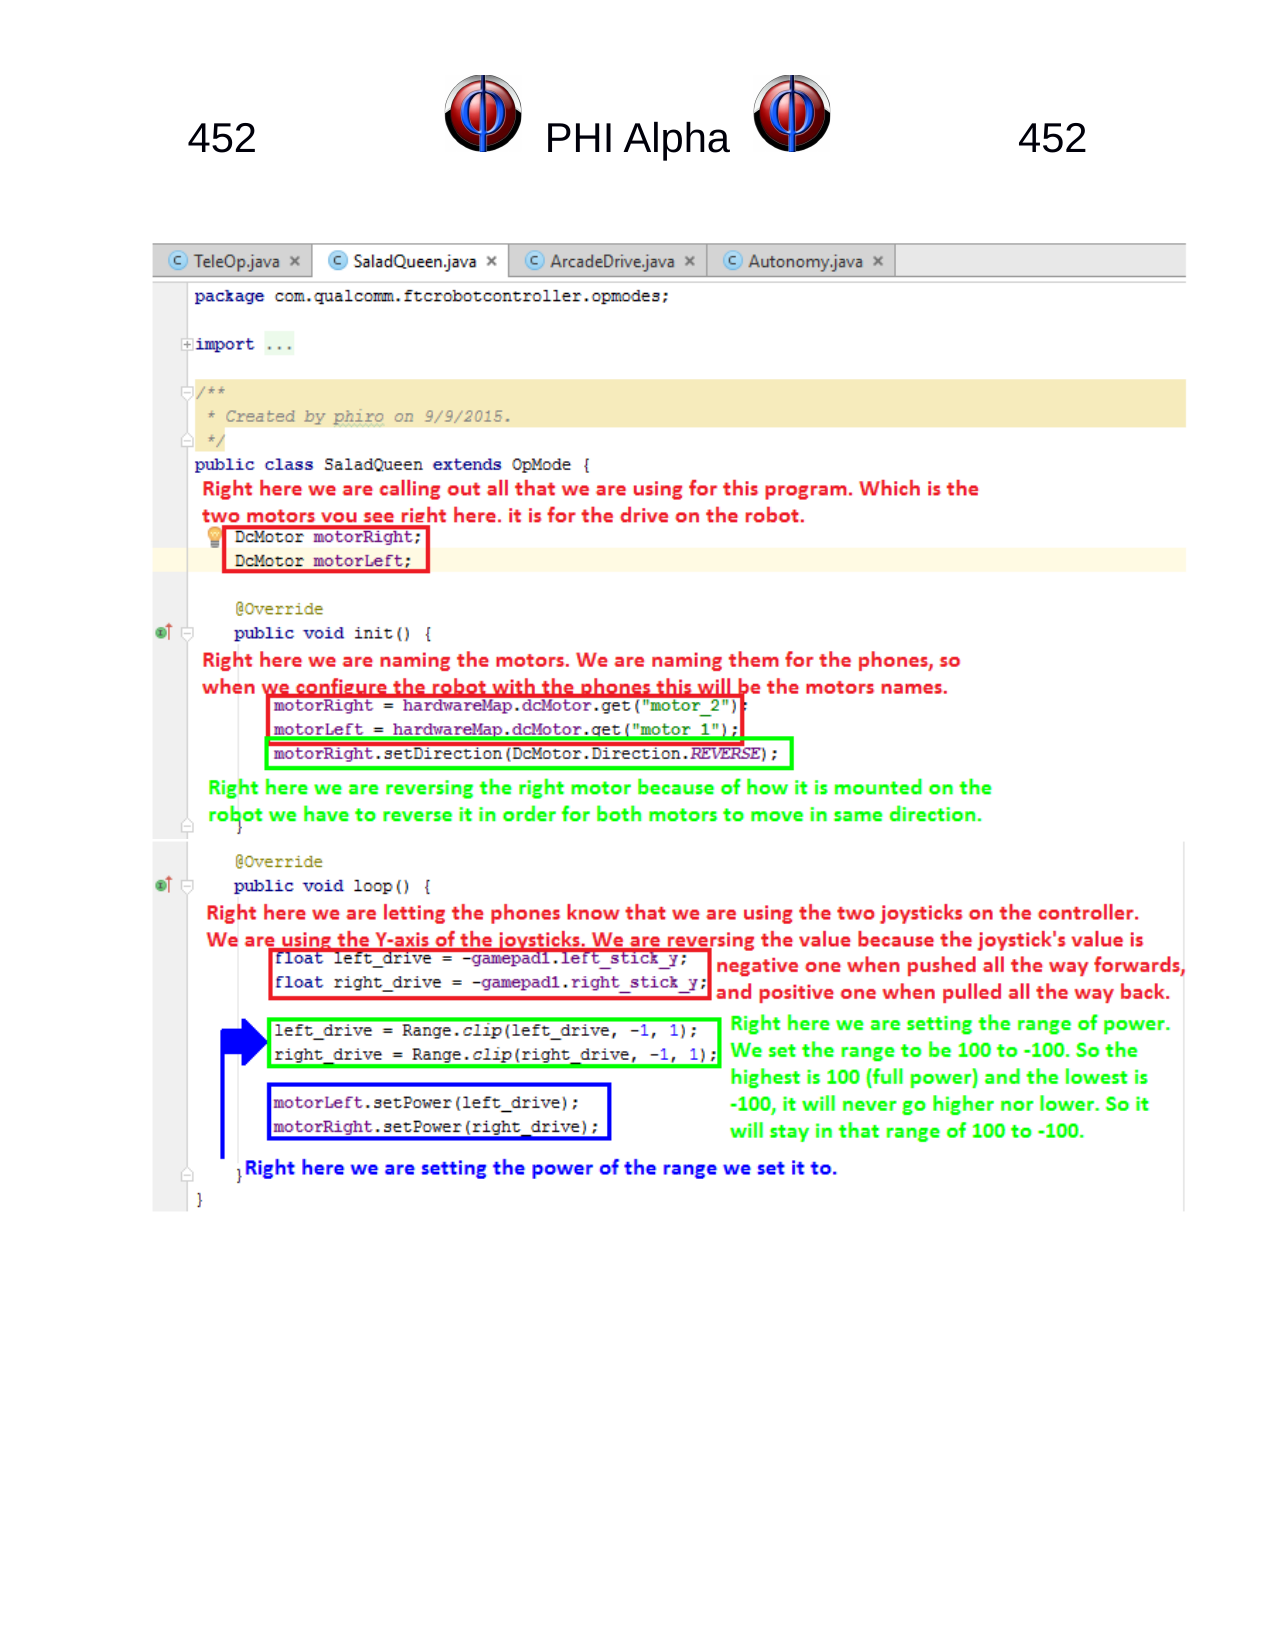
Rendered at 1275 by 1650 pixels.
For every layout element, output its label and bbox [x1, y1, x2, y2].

picture [444, 75, 522, 152]
picture [753, 75, 831, 152]
picture [150, 242, 1189, 1213]
